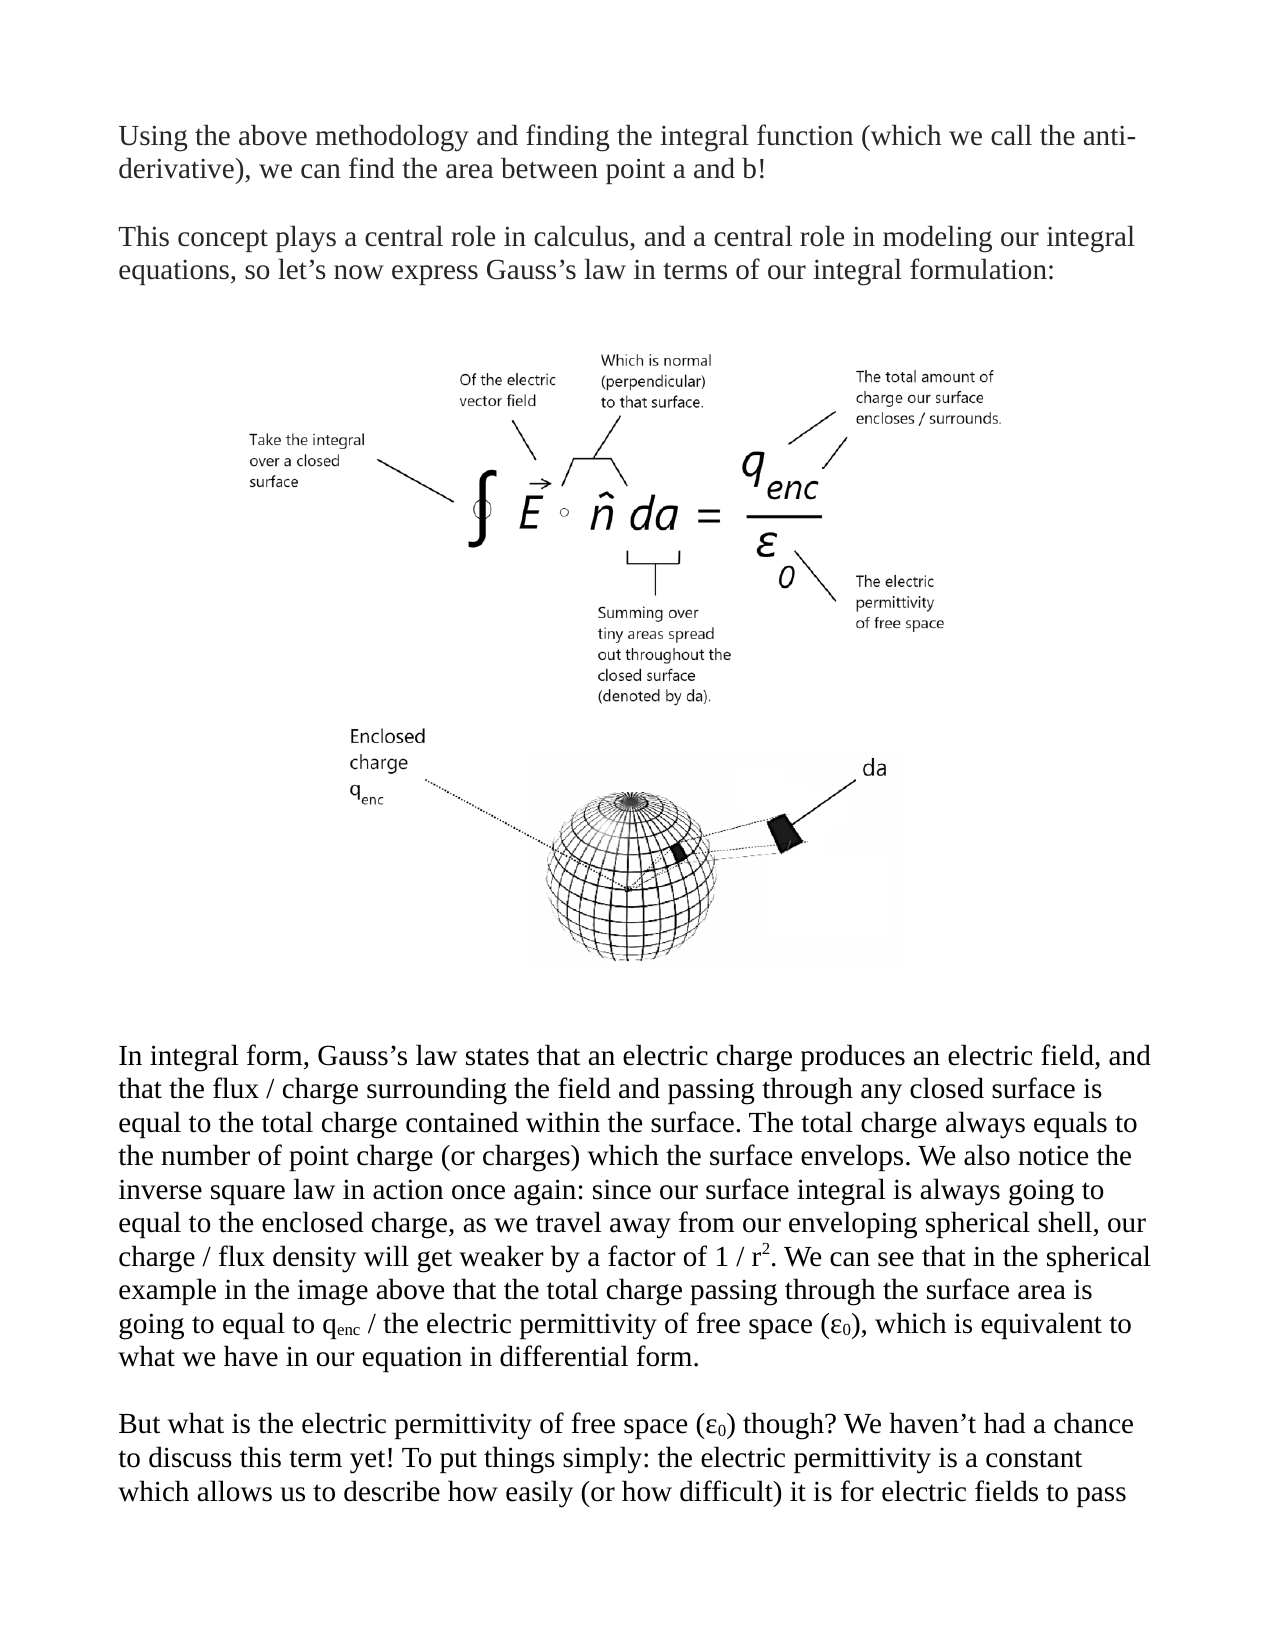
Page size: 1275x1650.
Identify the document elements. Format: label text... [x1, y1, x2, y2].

text But what is the electric permittivity of free space (ε0) though? We haven’t had a chance to discuss this term yet! To put things simply: the electric permittivity is a constant which allows us to describe how easily (or how difficult) it is for electric fields to pass [118, 1407, 1157, 1507]
text In integral form, Gauss’s law states that an electric charge produces an electric field, and that the flux / charge surrounding the field and passing through any closed surface is equal to the total charge contained within the surface. The total charge always equals to the number of point charge (or charges) which the surface envelops. We also notice the inverse square law in action once again: since our surface integral is always going to equal to the enclosed charge, as we travel away from our enveloping spherical shell, our charge / flux density will get weaker by a factor of 1 / r2. We can see that in the spherical example in the image above that the total charge passing through the surface area is going to equal to qenc / the electric permittivity of free space (ε0), which is equivalent to what we have in our equation in differential form. [118, 1038, 1157, 1373]
picture [231, 319, 1044, 1005]
text Using the above methodology and finding the integral function (which we call the anti-derivative), we can find the area between point a and b! [118, 118, 1157, 185]
text This concept plays a central role in calculus, and a central role in modeling our integral equations, so let’s now express Gauss’s law in terms of our integral formulation: [118, 219, 1157, 286]
